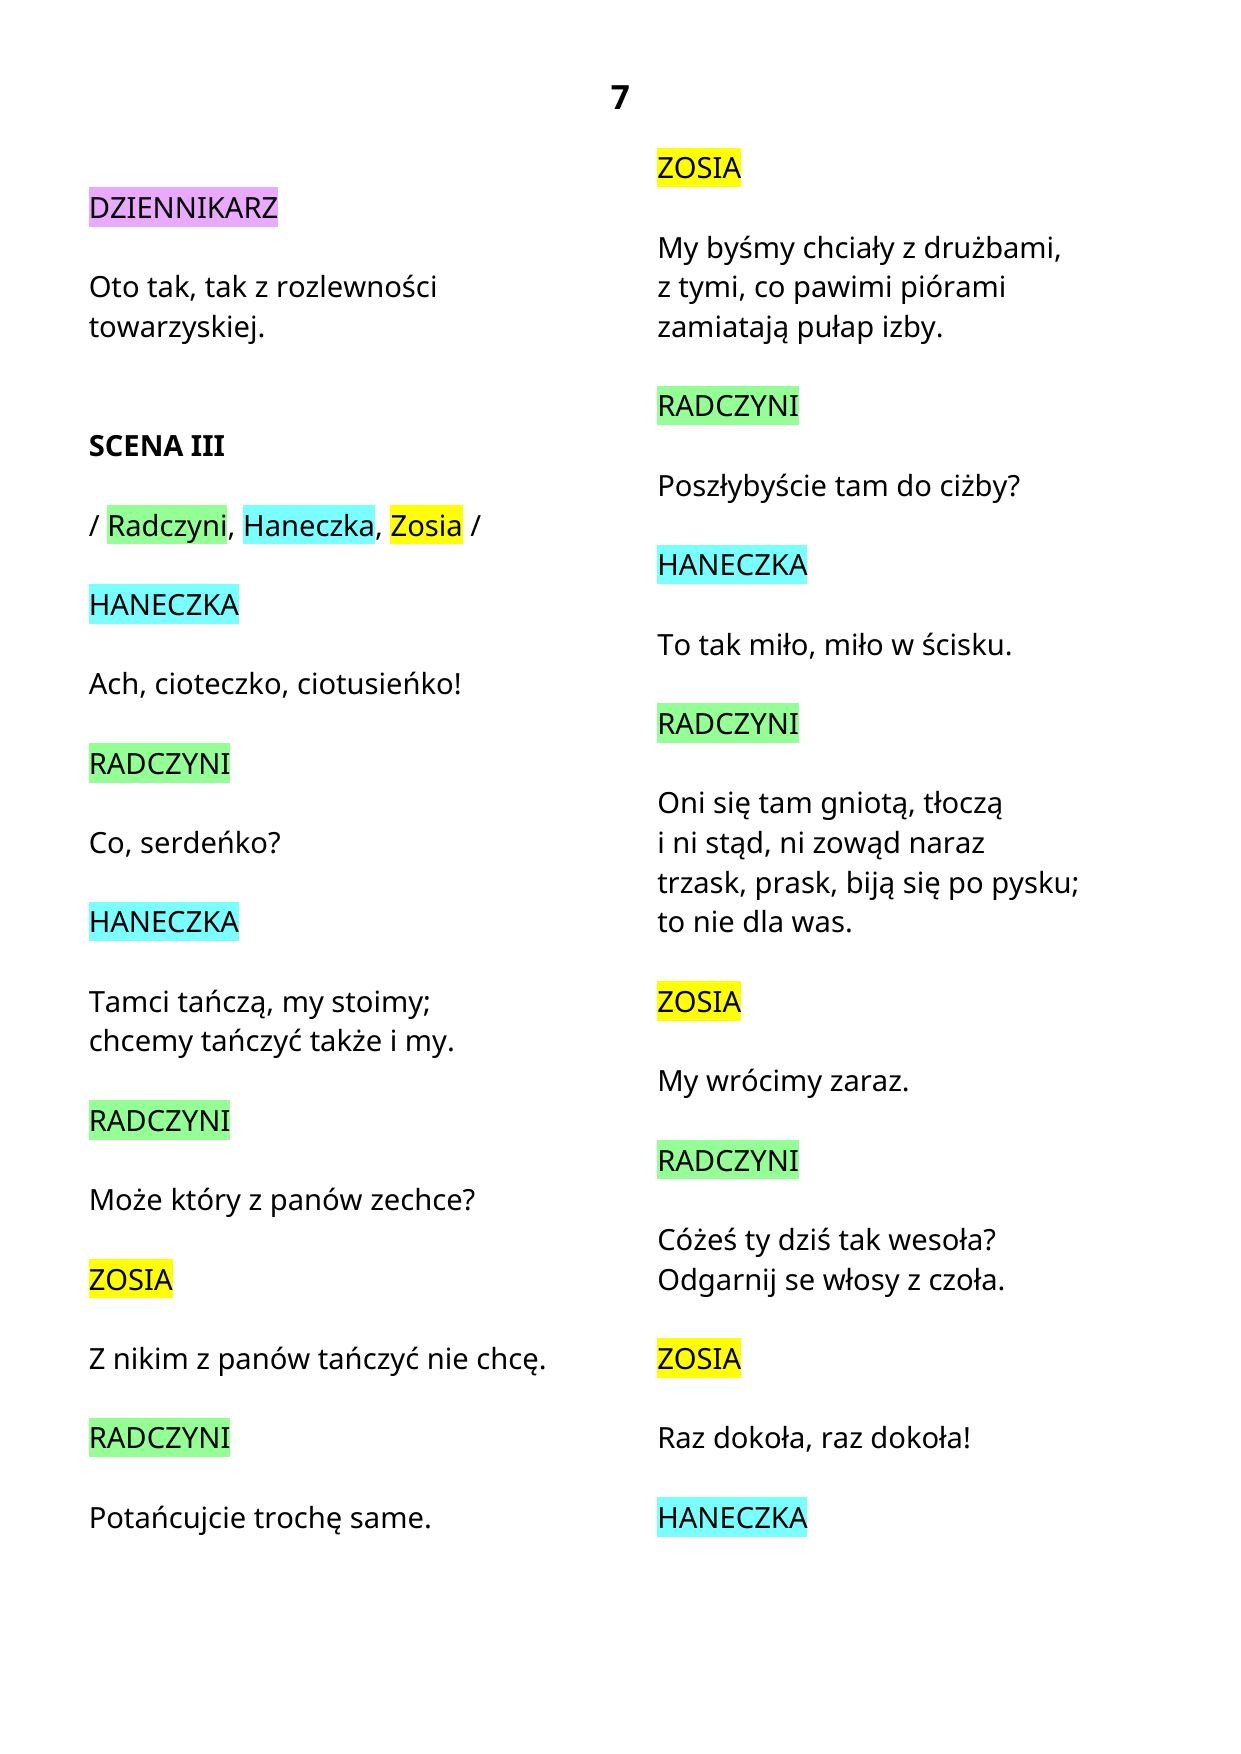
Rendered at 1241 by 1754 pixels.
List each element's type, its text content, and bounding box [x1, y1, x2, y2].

text ZOSIA [657, 981, 1152, 1021]
text zamiatają pułap izby. [657, 306, 1152, 346]
text i ni stąd, ni zowąd naraz [657, 822, 1152, 862]
text To tak miło, miło w ścisku. [657, 624, 1152, 663]
text ZOSIA [88, 1259, 583, 1298]
text Potańcujcie trochę same. [88, 1497, 583, 1537]
text HANECZKA [88, 902, 583, 941]
text to nie dla was. [657, 902, 1152, 941]
text RADCZYNI [657, 1140, 1152, 1179]
text Może który z panów zechce? [88, 1179, 583, 1219]
text HANECZKA [657, 544, 1152, 584]
text trzask, prask, biją się po pysku; [657, 862, 1152, 902]
text HANECZKA [88, 584, 583, 624]
text RADCZYNI [657, 703, 1152, 743]
text z tymi, co pawimi piórami [657, 267, 1152, 306]
text towarzyskiej. [88, 306, 583, 346]
text chcemy tańczyć także i my. [88, 1021, 583, 1060]
text ZOSIA [657, 148, 1152, 187]
text RADCZYNI [88, 743, 583, 783]
text My byśmy chciały z drużbami, [657, 227, 1152, 267]
text Co, serdeńko? [88, 822, 583, 862]
text My wrócimy zaraz. [657, 1060, 1152, 1100]
text Raz dokoła, raz dokoła! [657, 1418, 1152, 1457]
text HANECZKA [657, 1497, 1152, 1537]
text Odgarnij se włosy z czoła. [657, 1259, 1152, 1298]
text Oni się tam gniotą, tłoczą [657, 783, 1152, 822]
text Z nikim z panów tańczyć nie chcę. [88, 1338, 583, 1378]
text Ach, cioteczko, ciotusieńko! [88, 663, 583, 703]
text / Radczyni, Haneczka, Zosia / [88, 505, 583, 544]
text RADCZYNI [657, 386, 1152, 425]
text RADCZYNI [88, 1100, 583, 1140]
text ZOSIA [657, 1338, 1152, 1378]
text Cóżeś ty dziś tak wesoła? [657, 1219, 1152, 1259]
text RADCZYNI [88, 1418, 583, 1457]
text Oto tak, tak z rozlewności [88, 267, 583, 306]
text DZIENNIKARZ [88, 187, 583, 227]
text SCENA III [88, 425, 583, 465]
text Poszłybyście tam do ciżby? [657, 465, 1152, 505]
text Tamci tańczą, my stoimy; [88, 981, 583, 1021]
